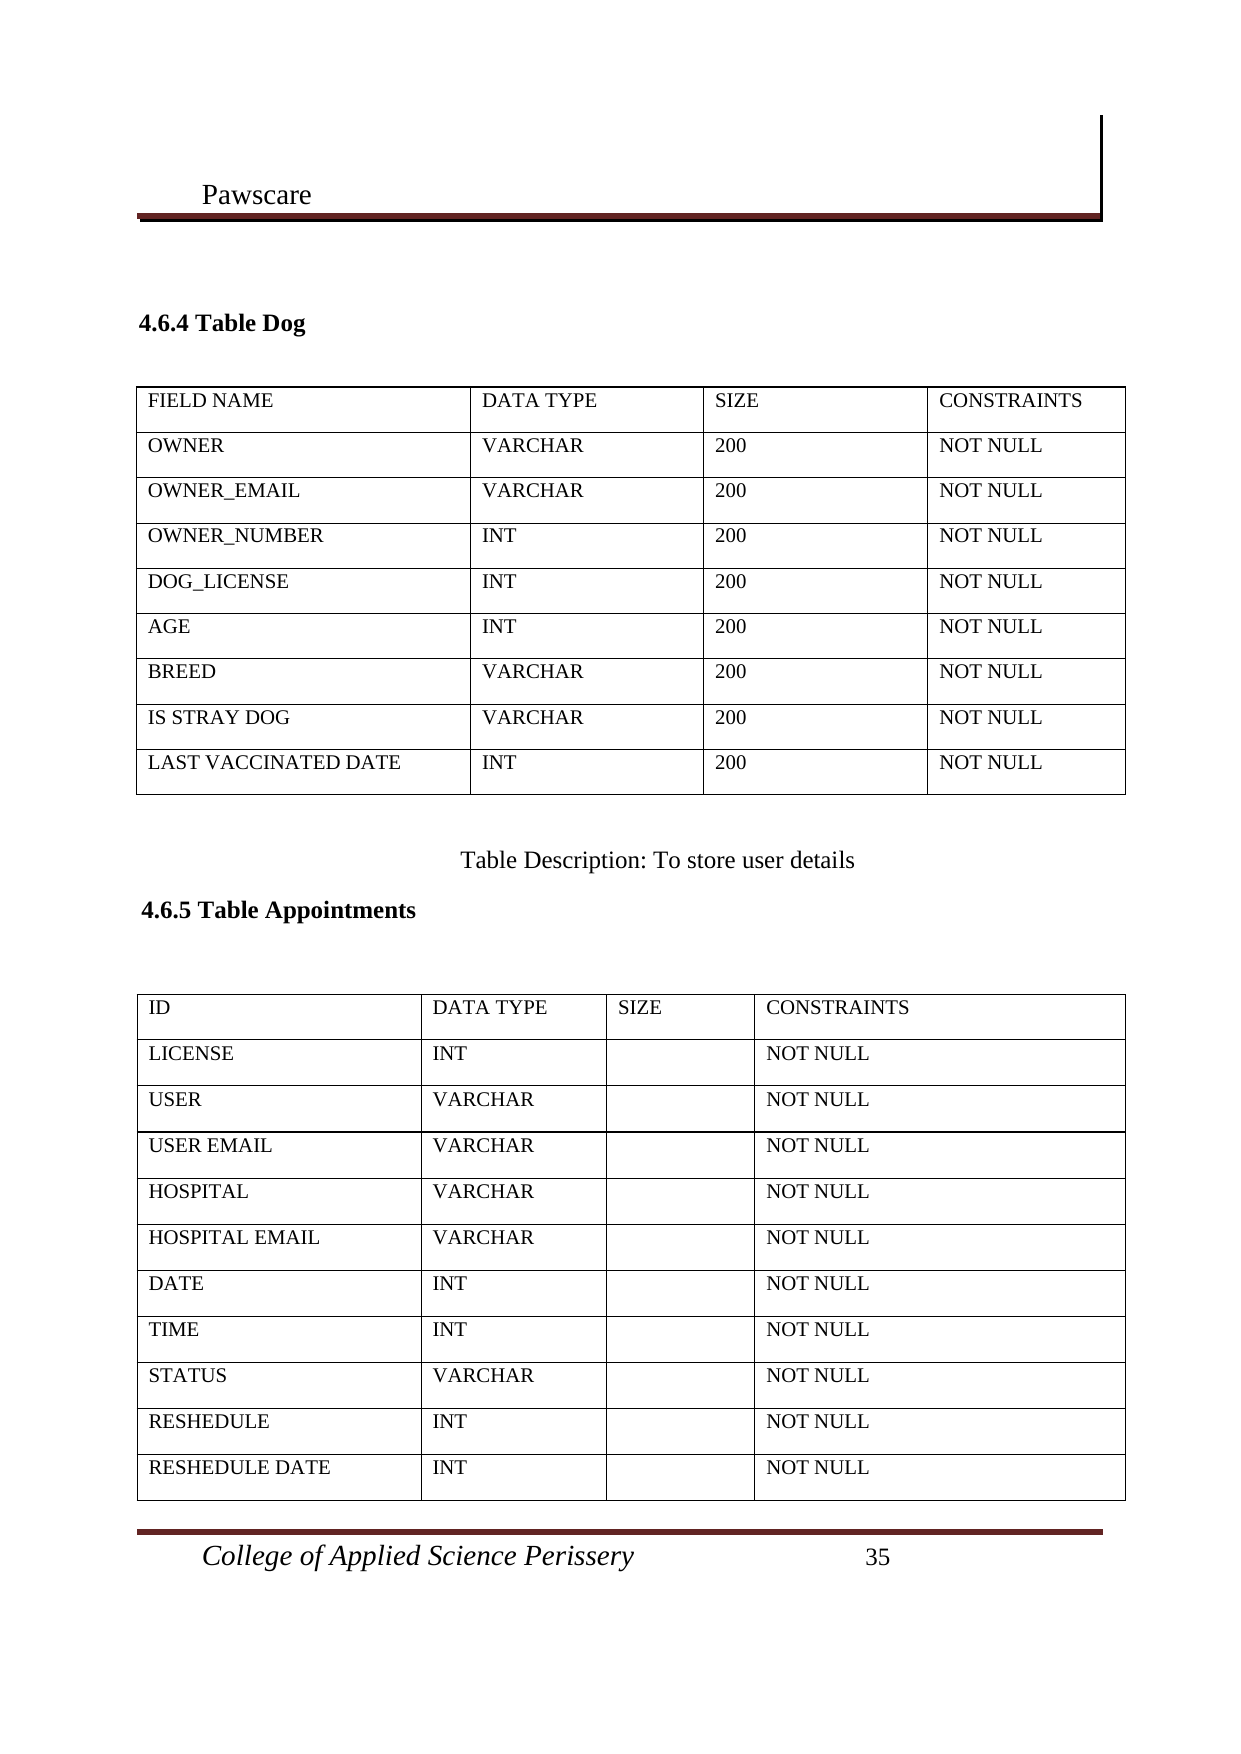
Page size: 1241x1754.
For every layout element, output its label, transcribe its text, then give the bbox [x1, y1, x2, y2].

table_header CONSTRAINTS [755, 995, 1125, 1039]
table_cell [607, 1363, 754, 1408]
table_cell VARCHAR [471, 478, 703, 522]
table_cell INT [471, 569, 703, 613]
table_cell VARCHAR [471, 659, 703, 704]
table_cell [607, 1317, 754, 1362]
table_header DATA TYPE [471, 388, 703, 432]
table_cell INT [422, 1271, 606, 1316]
table_cell NOT NULL [755, 1086, 1125, 1131]
table_cell 200 [704, 614, 927, 658]
table_cell INT [471, 524, 703, 568]
table_cell NOT NULL [755, 1225, 1125, 1269]
table_cell RESHEDULE [138, 1409, 421, 1454]
table_cell USER [138, 1086, 421, 1131]
table_cell BREED [137, 659, 470, 704]
table_cell [607, 1133, 754, 1177]
table_cell NOT NULL [928, 750, 1125, 794]
table_cell NOT NULL [755, 1271, 1125, 1316]
table_cell LAST VACCINATED DATE [137, 750, 470, 794]
table_cell INT [471, 750, 703, 794]
table_cell VARCHAR [471, 705, 703, 749]
table_cell 200 [704, 705, 927, 749]
table_cell [607, 1225, 754, 1269]
table_cell NOT NULL [928, 433, 1125, 477]
table_cell VARCHAR [422, 1225, 606, 1269]
table_cell DATE [138, 1271, 421, 1316]
table_cell [607, 1409, 754, 1454]
text Table Description: To store user details [137, 845, 1103, 874]
table_cell 200 [704, 569, 927, 613]
table_cell [607, 1086, 754, 1131]
table_cell NOT NULL [928, 614, 1125, 658]
table_cell [607, 1455, 754, 1500]
table_cell RESHEDULE DATE [138, 1455, 421, 1500]
table_cell TIME [138, 1317, 421, 1362]
table_cell OWNER_EMAIL [137, 478, 470, 522]
table_cell LICENSE [138, 1040, 421, 1085]
table_cell 200 [704, 750, 927, 794]
table_header SIZE [704, 388, 927, 432]
table_cell INT [422, 1317, 606, 1362]
table_cell VARCHAR [422, 1179, 606, 1223]
table_cell NOT NULL [755, 1409, 1125, 1454]
table_cell INT [422, 1040, 606, 1085]
table_cell NOT NULL [755, 1363, 1125, 1408]
table_cell 200 [704, 478, 927, 522]
table_cell IS STRAY DOG [137, 705, 470, 749]
table_cell NOT NULL [928, 478, 1125, 522]
table_cell [607, 1271, 754, 1316]
table_cell [607, 1040, 754, 1085]
table_cell INT [422, 1409, 606, 1454]
table_cell NOT NULL [755, 1455, 1125, 1500]
table_cell VARCHAR [422, 1133, 606, 1177]
text 4.6.5 Table Appointments [66, 895, 1103, 923]
table_cell OWNER_NUMBER [137, 524, 470, 568]
table_cell NOT NULL [755, 1317, 1125, 1362]
table_cell NOT NULL [928, 705, 1125, 749]
text 4.6.4 Table Dog [107, 308, 1103, 337]
table_cell INT [471, 614, 703, 658]
table_cell OWNER [137, 433, 470, 477]
table_cell AGE [137, 614, 470, 658]
table_cell USER EMAIL [138, 1133, 421, 1177]
table_cell HOSPITAL [138, 1179, 421, 1223]
table_header CONSTRAINTS [928, 388, 1125, 432]
table_cell VARCHAR [422, 1363, 606, 1408]
table_cell VARCHAR [471, 433, 703, 477]
table_cell NOT NULL [928, 524, 1125, 568]
table_cell STATUS [138, 1363, 421, 1408]
table_cell INT [422, 1455, 606, 1500]
table_cell NOT NULL [755, 1179, 1125, 1223]
table_cell DOG_LICENSE [137, 569, 470, 613]
table_header FIELD NAME [137, 388, 470, 432]
table_cell [607, 1179, 754, 1223]
table_header ID [138, 995, 421, 1039]
table_cell HOSPITAL EMAIL [138, 1225, 421, 1269]
table_header DATA TYPE [422, 995, 606, 1039]
table_cell NOT NULL [755, 1040, 1125, 1085]
table_cell 200 [704, 659, 927, 704]
table_cell NOT NULL [928, 659, 1125, 704]
table_cell 200 [704, 524, 927, 568]
table_cell VARCHAR [422, 1086, 606, 1131]
table_header SIZE [607, 995, 754, 1039]
table_cell NOT NULL [755, 1133, 1125, 1177]
table_cell NOT NULL [928, 569, 1125, 613]
table_cell 200 [704, 433, 927, 477]
